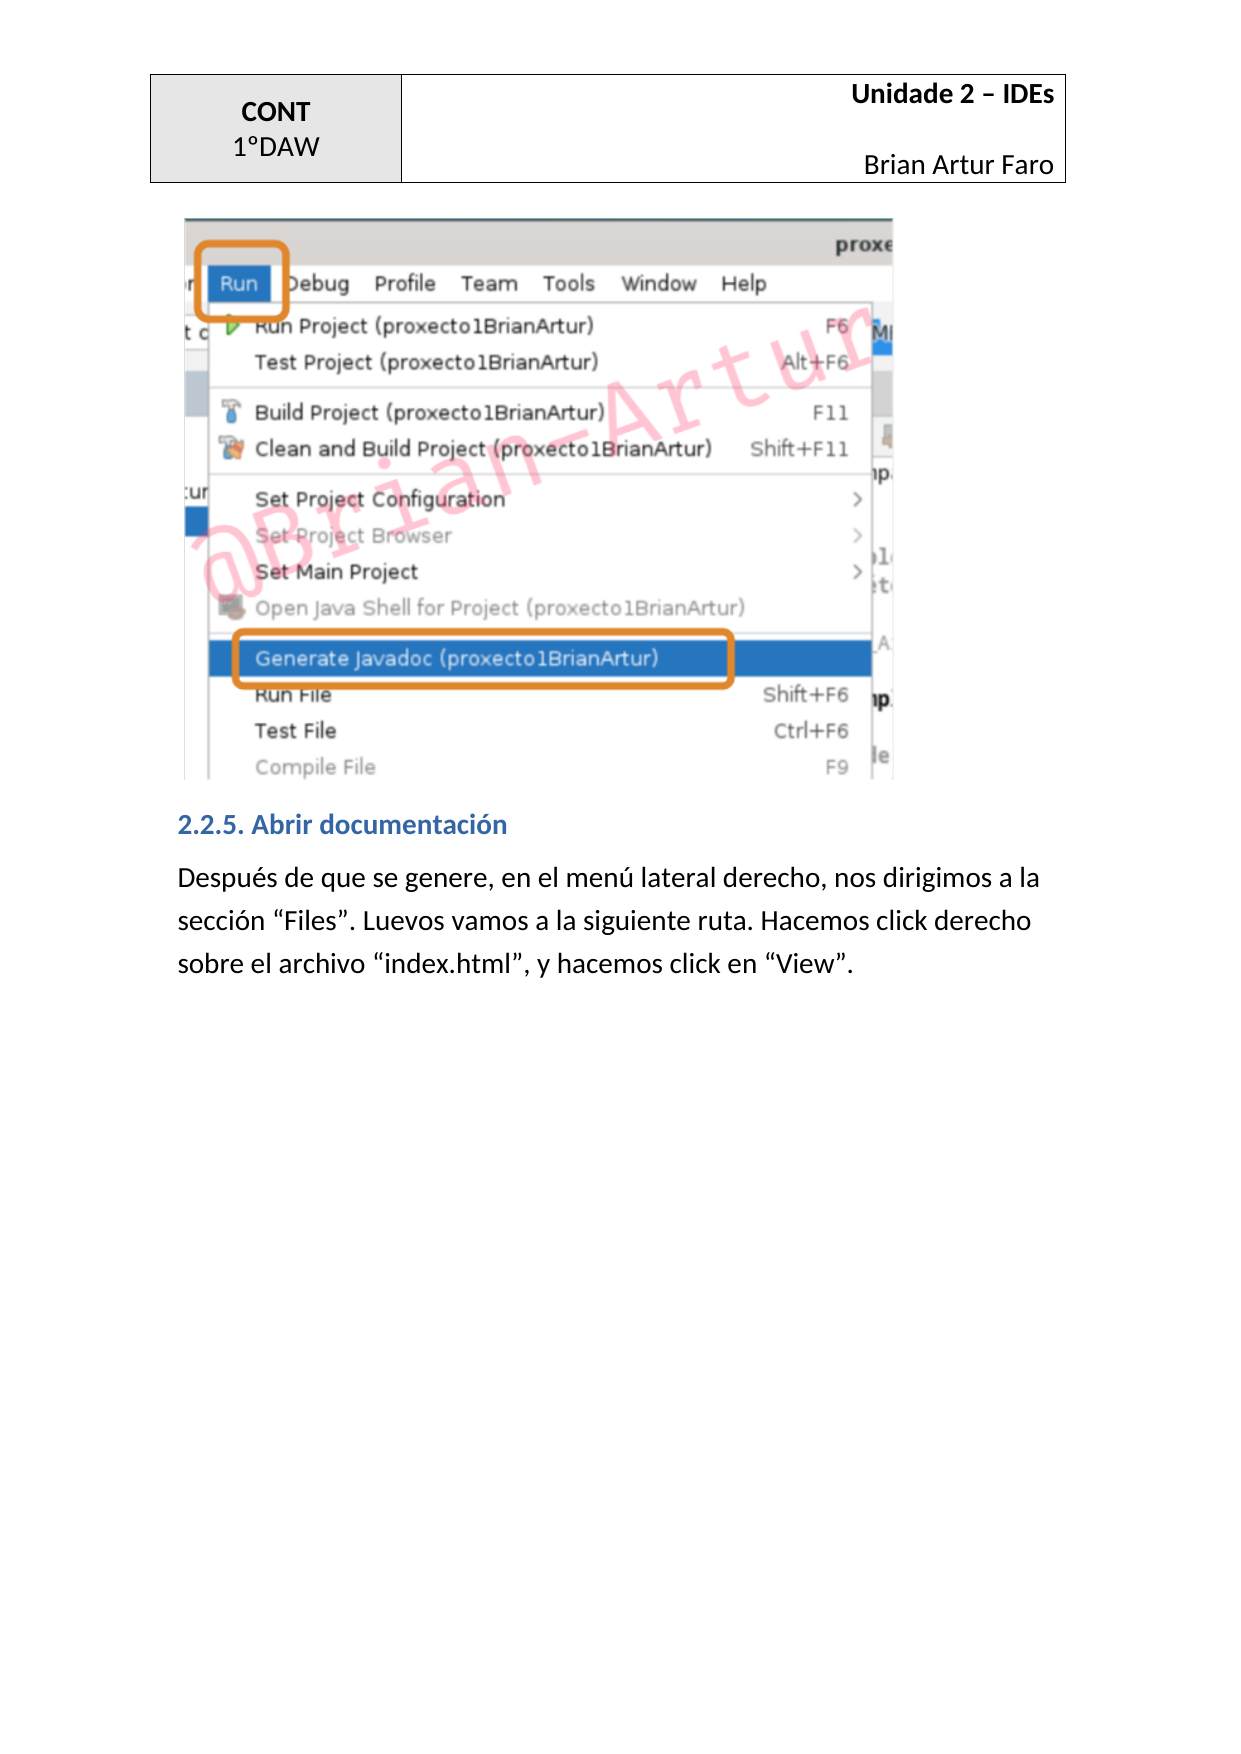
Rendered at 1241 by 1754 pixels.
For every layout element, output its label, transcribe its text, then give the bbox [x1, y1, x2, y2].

subtitle 2.2.5. Abrir documentación [177, 806, 1063, 841]
text Después de que se genere, en el menú lateral derecho, nos dirigimos a la sección “Files”. Luevos vamos a la siguiente ruta. Hacemos click derecho sobre el archivo “index.html”, y hacemos click en “View”. [177, 859, 1063, 980]
picture [177, 218, 902, 780]
